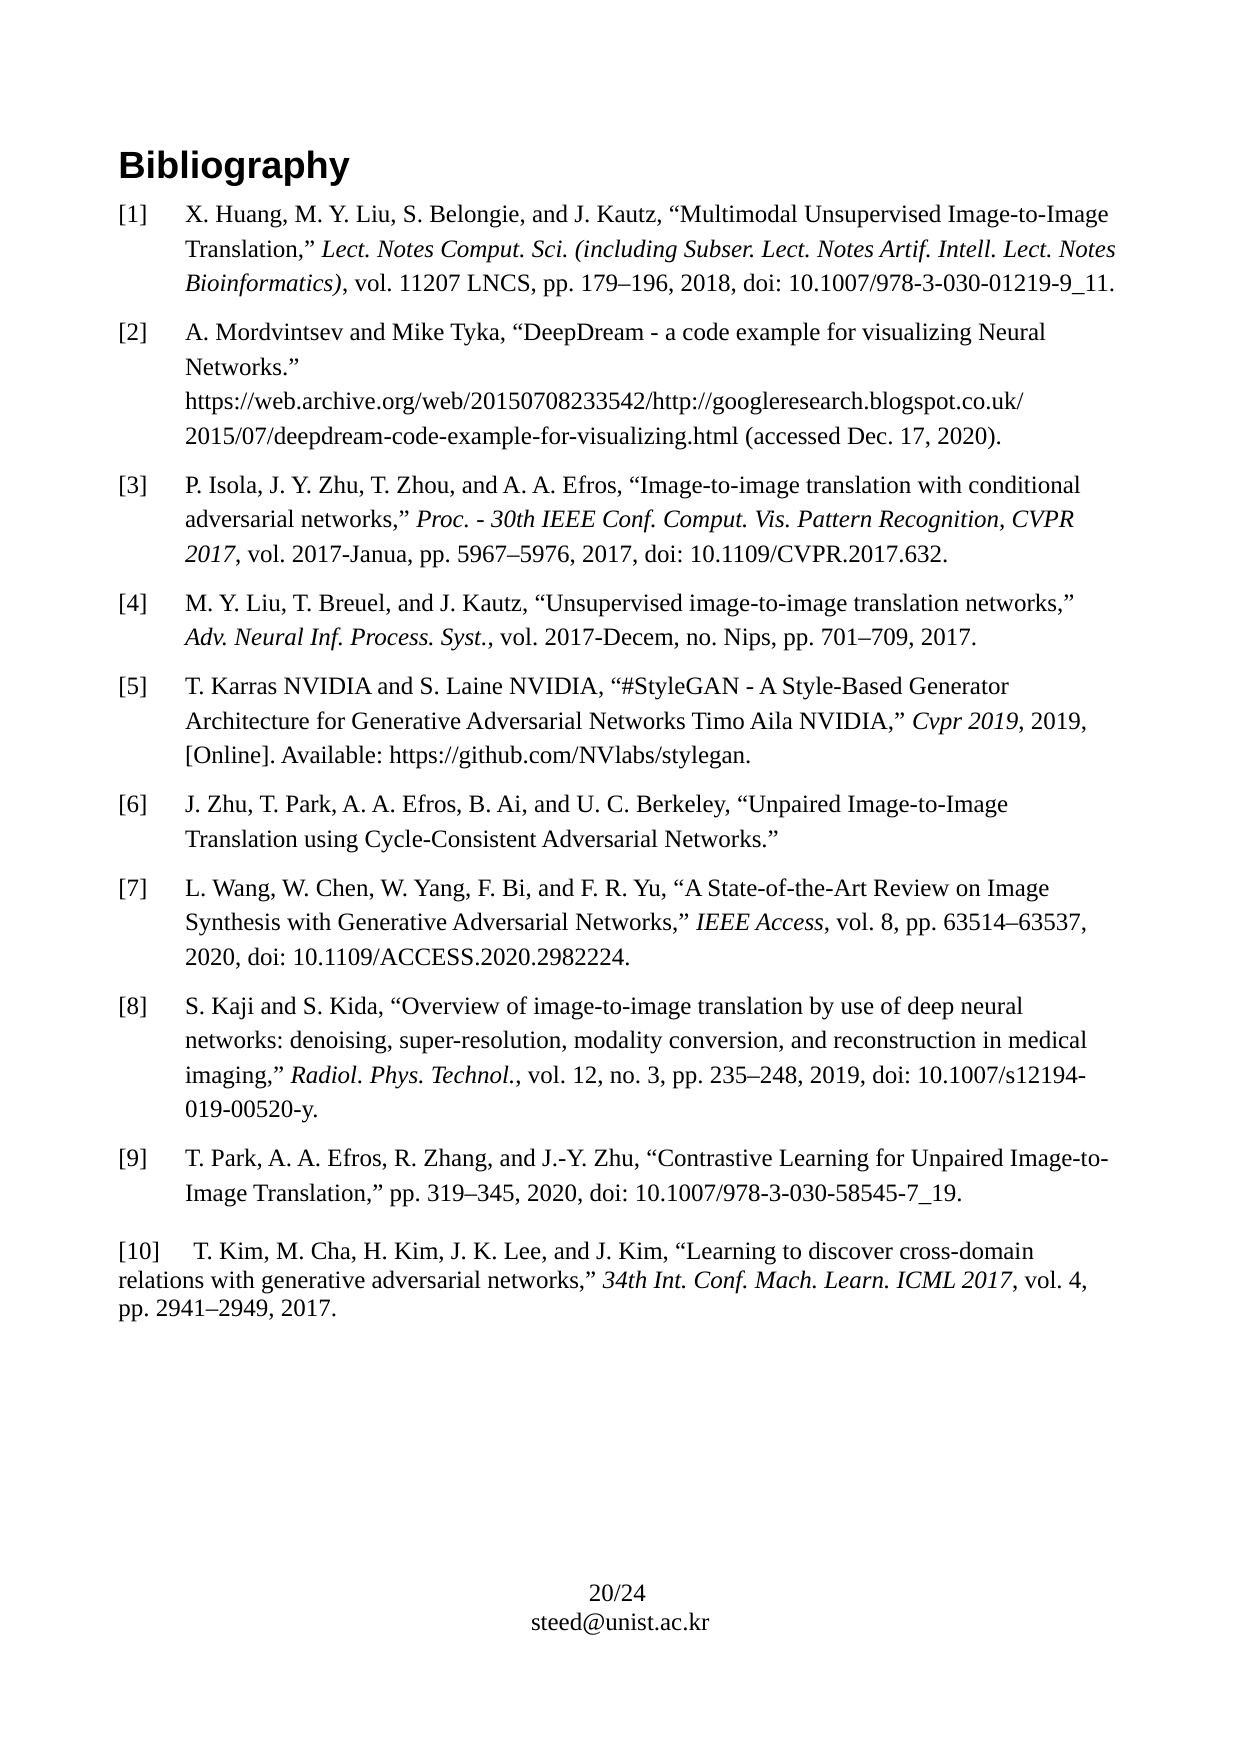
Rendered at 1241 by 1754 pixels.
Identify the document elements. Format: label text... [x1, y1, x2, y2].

subtitle Bibliography [118, 143, 1122, 187]
text [10] T. Kim, M. Cha, H. Kim, J. K. Lee, and J. Kim, “Learning to discover cross-domain relations with generative adversarial networks,” 34th Int. Conf. Mach. Learn. ICML 2017, vol. 4, pp. 2941–2949, 2017. [118, 1236, 1122, 1322]
text [6] J. Zhu, T. Park, A. A. Efros, B. Ai, and U. C. Berkeley, “Unpaired Image-to-Image Translation using Cycle-Consistent Adversarial Networks.” [118, 789, 1122, 853]
text [5] T. Karras NVIDIA and S. Laine NVIDIA, “#StyleGAN - A Style-Based Generator Architecture for Generative Adversarial Networks Timo Aila NVIDIA,” Cvpr 2019, 2019, [Online]. Available: https://github.com/NVlabs/stylegan. [118, 671, 1122, 769]
text [9] T. Park, A. A. Efros, R. Zhang, and J.-Y. Zhu, “Contrastive Learning for Unpaired Image-to-Image Translation,” pp. 319–345, 2020, doi: 10.1007/978-3-030-58545-7_19. [118, 1143, 1122, 1207]
text [7] L. Wang, W. Chen, W. Yang, F. Bi, and F. R. Yu, “A State-of-the-Art Review on Image Synthesis with Generative Adversarial Networks,” IEEE Access, vol. 8, pp. 63514–63537, 2020, doi: 10.1109/ACCESS.2020.2982224. [118, 873, 1122, 971]
text [3] P. Isola, J. Y. Zhu, T. Zhou, and A. A. Efros, “Image-to-image translation with conditional adversarial networks,” Proc. - 30th IEEE Conf. Comput. Vis. Pattern Recognition, CVPR 2017, vol. 2017-Janua, pp. 5967–5976, 2017, doi: 10.1109/CVPR.2017.632. [118, 470, 1122, 567]
text [8] S. Kaji and S. Kida, “Overview of image-to-image translation by use of deep neural networks: denoising, super-resolution, modality conversion, and reconstruction in medical imaging,” Radiol. Phys. Technol., vol. 12, no. 3, pp. 235–248, 2019, doi: 10.1007/s12194-019-00520-y. [118, 991, 1122, 1123]
text [1] X. Huang, M. Y. Liu, S. Belongie, and J. Kautz, “Multimodal Unsupervised Image-to-Image Translation,” Lect. Notes Comput. Sci. (including Subser. Lect. Notes Artif. Intell. Lect. Notes Bioinformatics), vol. 11207 LNCS, pp. 179–196, 2018, doi: 10.1007/978-3-030-01219-9_11. [118, 199, 1122, 297]
text [4] M. Y. Liu, T. Breuel, and J. Kautz, “Unsupervised image-to-image translation networks,” Adv. Neural Inf. Process. Syst., vol. 2017-Decem, no. Nips, pp. 701–709, 2017. [118, 588, 1122, 651]
text [2] A. Mordvintsev and Mike Tyka, “DeepDream - a code example for visualizing Neural Networks.” https://web.archive.org/web/20150708233542/http://googleresearch.blogspot.co.uk/2015/07/deepdream-code-example-for-visualizing.html (accessed Dec. 17, 2020). [118, 317, 1122, 449]
